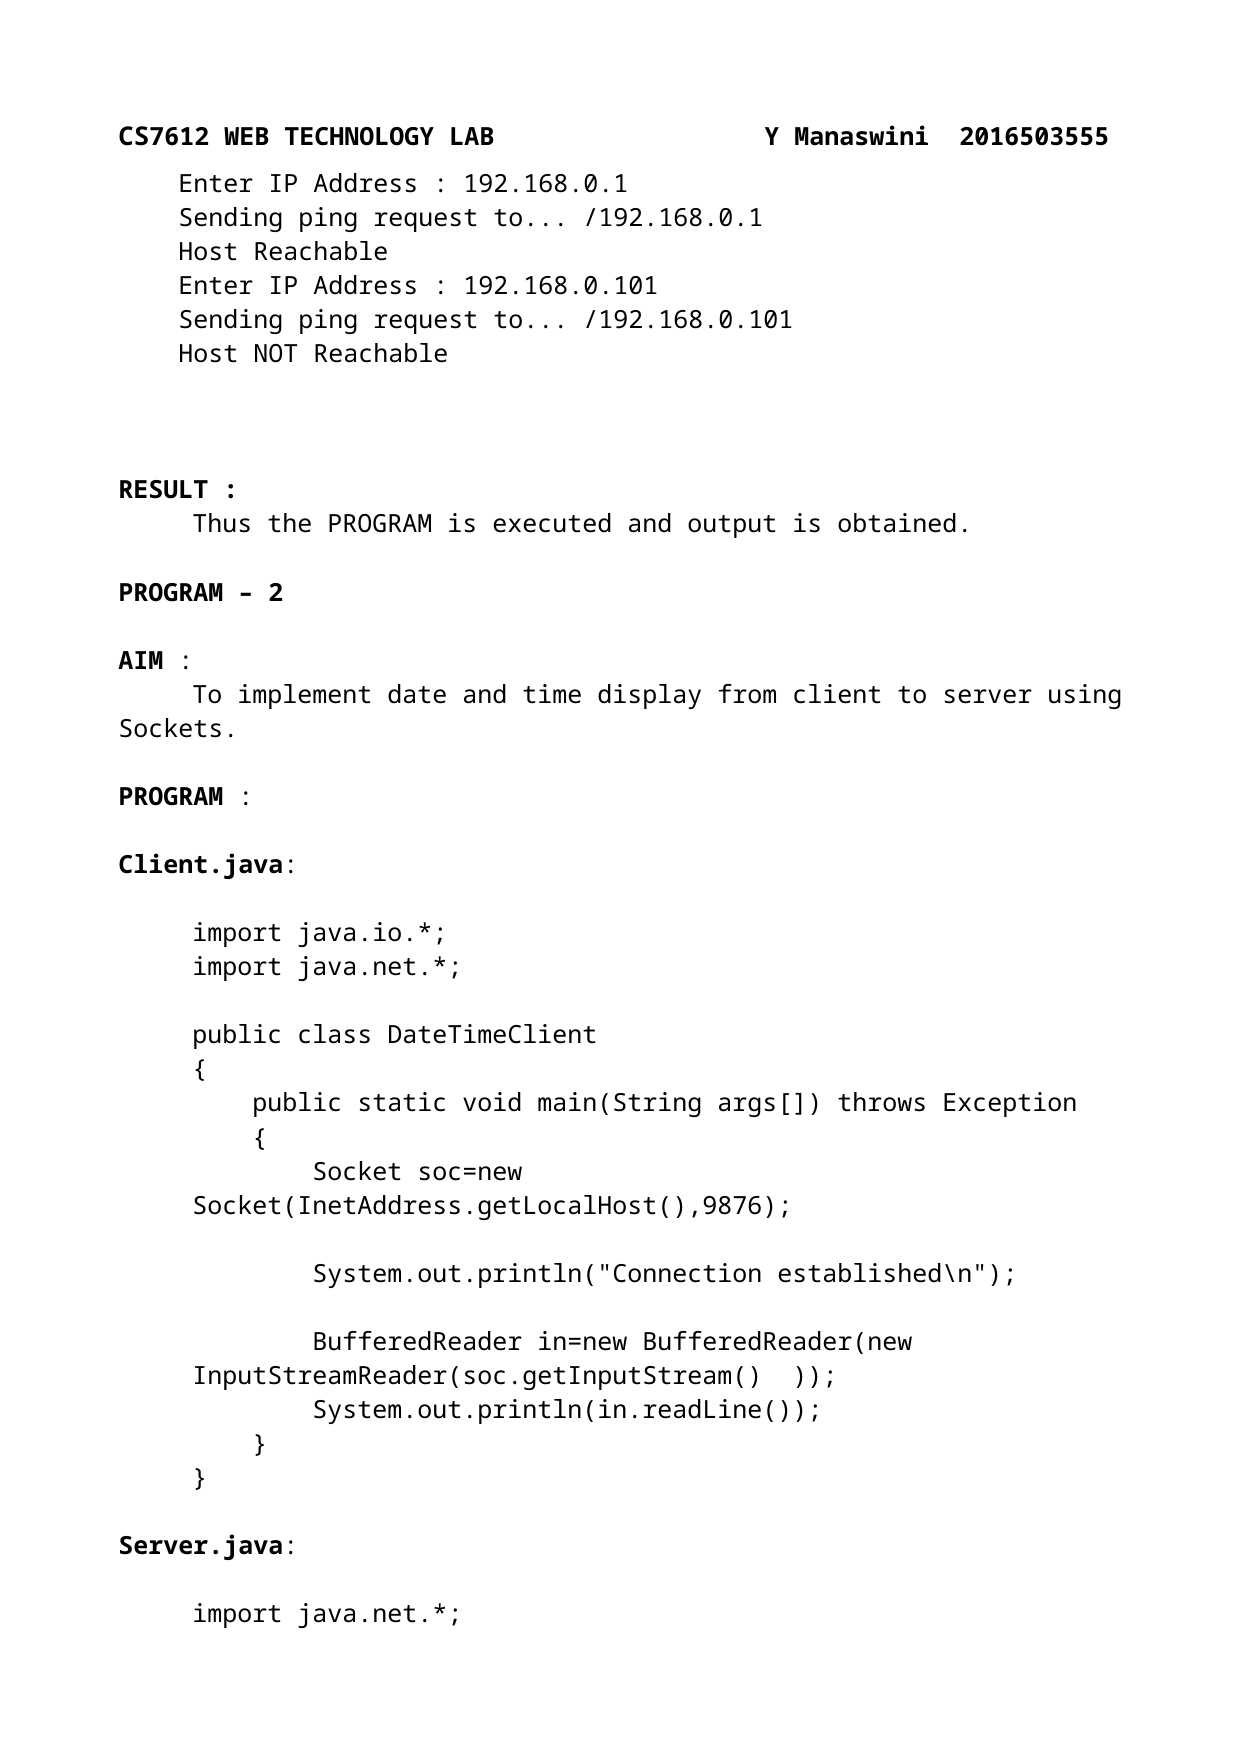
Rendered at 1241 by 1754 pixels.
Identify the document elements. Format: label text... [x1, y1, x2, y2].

text public class DateTimeClient [192, 1017, 1122, 1051]
text import java.net.*; [192, 949, 1122, 983]
text Sending ping request to... /192.168.0.1 [118, 199, 1122, 233]
text RESULT : [118, 472, 1122, 506]
text import java.io.*; [192, 915, 1122, 949]
text public static void main(String args[]) throws Exception [192, 1085, 1122, 1119]
text import java.net.*; [192, 1596, 1122, 1630]
text AIM : [118, 642, 1122, 676]
text { [192, 1051, 1122, 1085]
text Enter IP Address : 192.168.0.101 [118, 268, 1122, 302]
text PROGRAM – 2 [118, 574, 1122, 608]
text System.out.println("Connection established\n"); [192, 1255, 1122, 1289]
text Thus the PROGRAM is executed and output is obtained. [118, 506, 1122, 540]
text } [192, 1426, 1122, 1460]
text Enter IP Address : 192.168.0.1 [118, 165, 1122, 199]
text Sending ping request to... /192.168.0.101 [118, 302, 1122, 336]
text { [192, 1119, 1122, 1153]
text PROGRAM : [118, 778, 1122, 813]
text To implement date and time display from client to server using Sockets. [118, 676, 1122, 744]
text } [192, 1460, 1122, 1494]
text Host NOT Reachable [118, 336, 1122, 370]
text System.out.println(in.readLine()); [192, 1392, 1122, 1426]
text Client.java: [118, 847, 1122, 881]
text Server.java: [118, 1528, 1122, 1562]
text BufferedReader in=new BufferedReader(new InputStreamReader(soc.getInputStream() )); [192, 1323, 1122, 1392]
text Host Reachable [118, 233, 1122, 268]
text Socket soc=new Socket(InetAddress.getLocalHost(),9876); [192, 1153, 1122, 1221]
